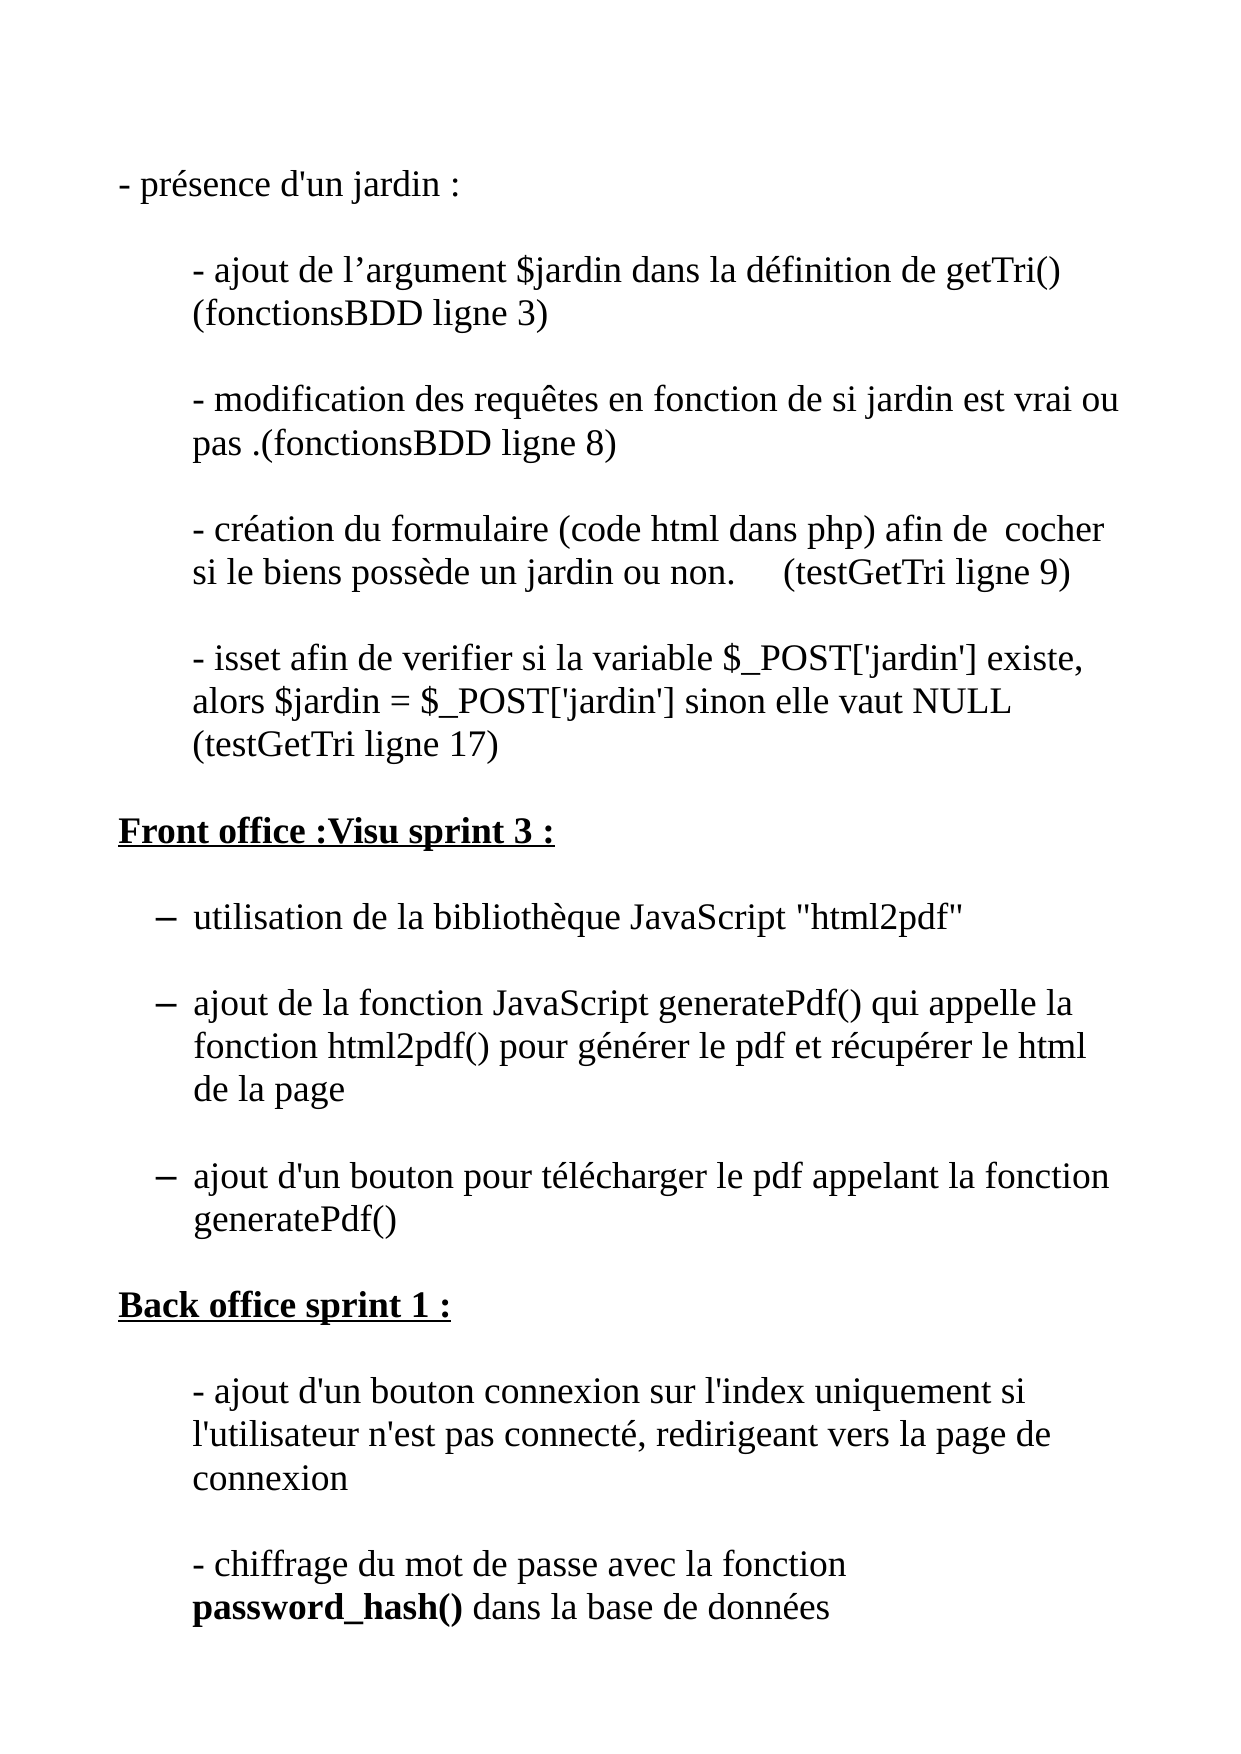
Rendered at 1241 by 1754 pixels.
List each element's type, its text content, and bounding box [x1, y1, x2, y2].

text - ajout de l’argument $jardin dans la définition de getTri() (fonctionsBDD ligne 3) [118, 247, 1122, 334]
text - création du formulaire (code html dans php) afin de cocher si le biens possède un jardin ou non. (testGetTri ligne 9) [118, 506, 1122, 592]
list utilisation de la bibliothèque JavaScript "html2pdf" [156, 894, 1122, 937]
text - présence d'un jardin : [118, 161, 1122, 204]
text - chiffrage du mot de passe avec la fonction password_hash() dans la base de données [118, 1541, 1122, 1627]
text Back office sprint 1 : [118, 1282, 1122, 1326]
text - ajout d'un bouton connexion sur l'index uniquement si l'utilisateur n'est pas connecté, redirigeant vers la page de connexion [118, 1369, 1122, 1498]
text - modification des requêtes en fonction de si jardin est vrai ou pas .(fonctionsBDD ligne 8) [118, 377, 1122, 463]
text Front office :Visu sprint 3 : [118, 808, 1122, 851]
list ajout de la fonction JavaScript generatePdf() qui appelle la fonction html2pdf() pour générer le pdf et récupérer le html de la page [156, 981, 1122, 1153]
list ajout d'un bouton pour télécharger le pdf appelant la fonction generatePdf() [156, 1153, 1122, 1239]
text - isset afin de verifier si la variable $_POST['jardin'] existe, alors $jardin = $_POST['jardin'] sinon elle vaut NULL (testGetTri ligne 17) [118, 636, 1122, 765]
